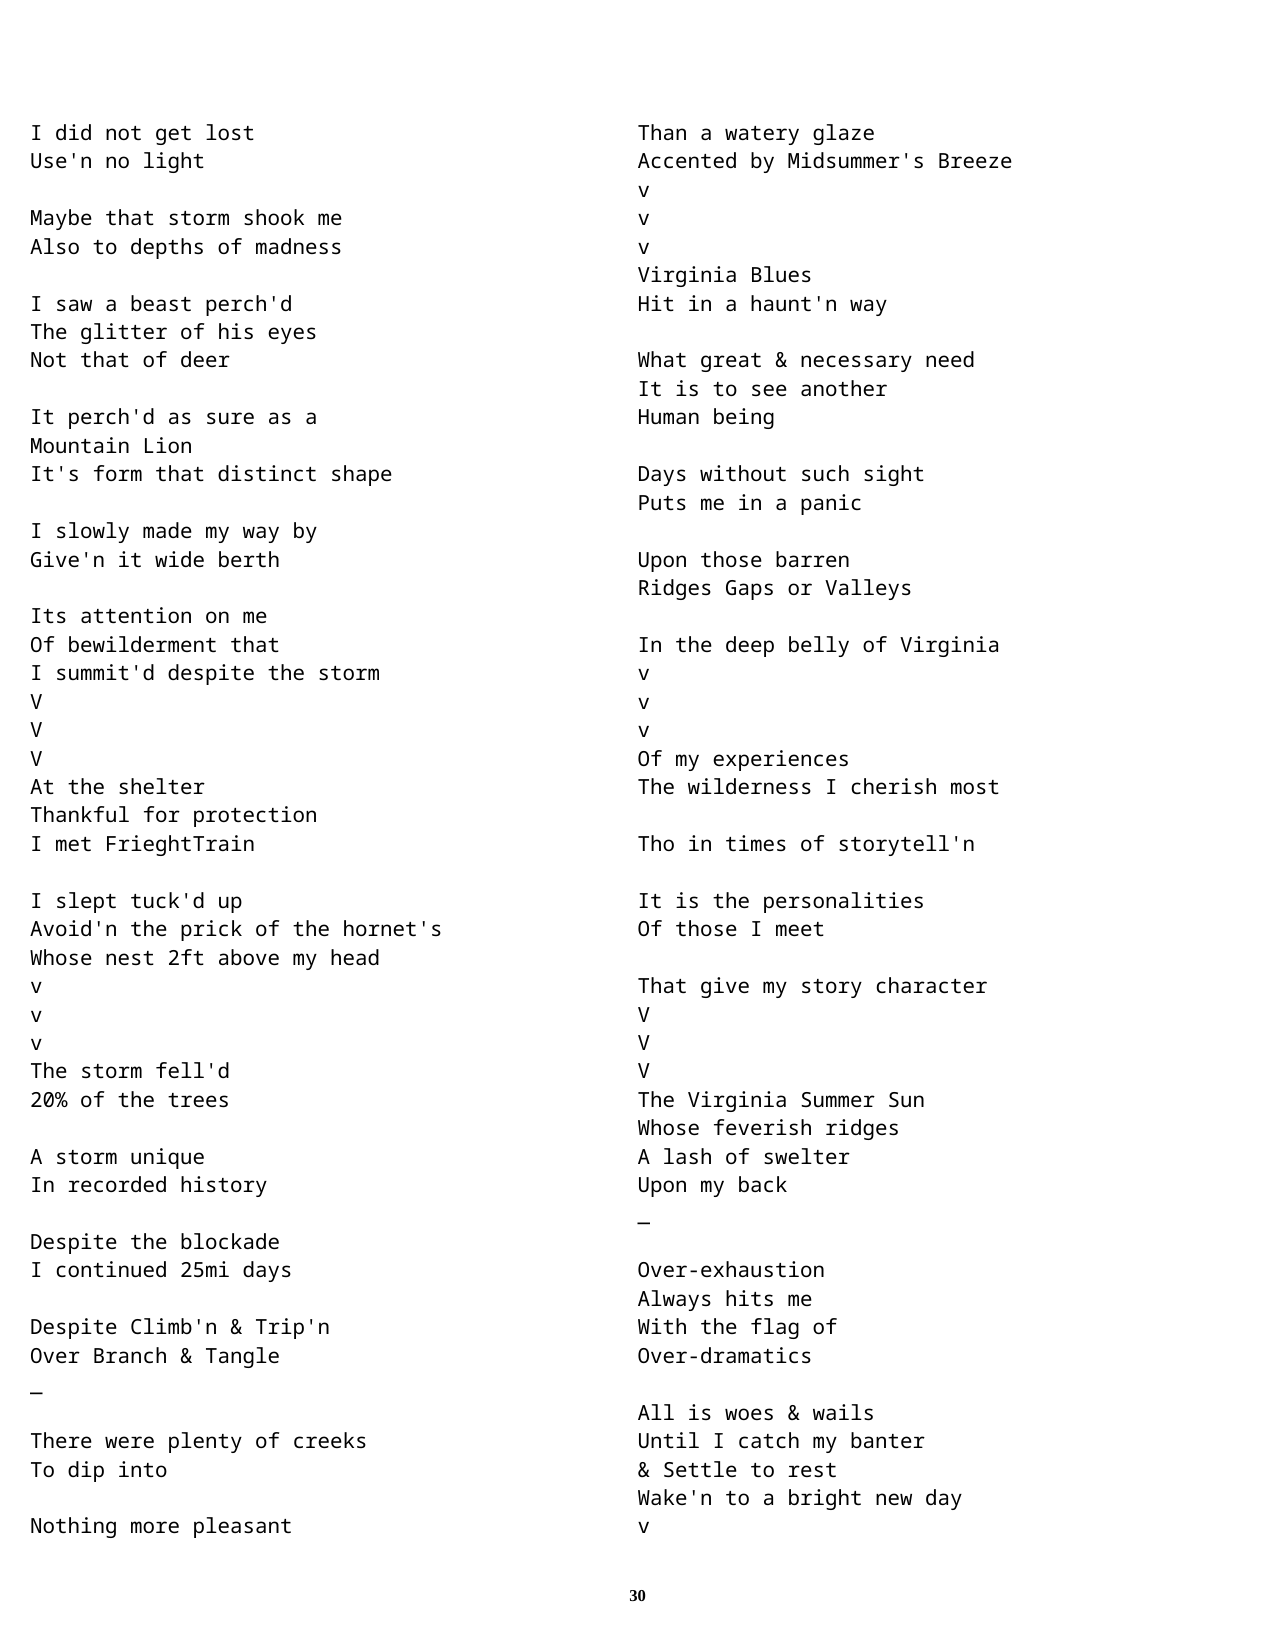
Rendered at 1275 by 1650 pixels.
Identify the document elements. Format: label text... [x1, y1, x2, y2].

text V [637, 1000, 1245, 1028]
text It's form that distinct shape [30, 459, 637, 488]
text Accented by Midsummer's Breeze [637, 147, 1245, 175]
text All is woes & wails [637, 1398, 1245, 1426]
text I slowly made my way by [30, 516, 637, 545]
text Until I catch my banter [637, 1426, 1245, 1455]
text Not that of deer [30, 346, 637, 374]
text A lash of swelter [637, 1142, 1245, 1170]
text Whose feverish ridges [637, 1113, 1245, 1142]
text I did not get lost [30, 118, 637, 147]
text v [637, 175, 1245, 203]
text Over-exhaustion [637, 1256, 1245, 1284]
text Over-dramatics [637, 1341, 1245, 1369]
text v [30, 1028, 637, 1057]
text Also to depths of madness [30, 232, 637, 260]
text v [637, 203, 1245, 232]
text The storm fell'd [30, 1057, 637, 1085]
text Upon my back [637, 1170, 1245, 1199]
text Of my experiences [637, 744, 1245, 772]
text Days without such sight [637, 459, 1245, 488]
text v [637, 715, 1245, 744]
text The Virginia Summer Sun [637, 1085, 1245, 1113]
text I summit'd despite the storm [30, 658, 637, 687]
text Mountain Lion [30, 431, 637, 459]
text & Settle to rest [637, 1455, 1245, 1483]
text v [637, 232, 1245, 260]
text In the deep belly of Virginia [637, 630, 1245, 658]
text Than a watery glaze [637, 118, 1245, 147]
text I met FrieghtTrain [30, 829, 637, 857]
text A storm unique [30, 1142, 637, 1170]
text At the shelter [30, 772, 637, 801]
text Use'n no light [30, 147, 637, 175]
text Despite Climb'n & Trip'n [30, 1312, 637, 1341]
text v [637, 1512, 1245, 1540]
text Virginia Blues [637, 260, 1245, 289]
text Tho in times of storytell'n [637, 829, 1245, 857]
text What great & necessary need [637, 346, 1245, 374]
text That give my story character [637, 971, 1245, 1000]
text Wake'n to a bright new day [637, 1483, 1245, 1512]
text V [30, 687, 637, 715]
text Thankful for protection [30, 801, 637, 829]
text Avoid'n the prick of the hornet's [30, 914, 637, 943]
text With the flag of [637, 1312, 1245, 1341]
text Always hits me [637, 1284, 1245, 1312]
text Nothing more pleasant [30, 1512, 637, 1540]
text The wilderness I cherish most [637, 772, 1245, 801]
text Maybe that storm shook me [30, 203, 637, 232]
text v [30, 971, 637, 1000]
text Human being [637, 402, 1245, 431]
text It is to see another [637, 374, 1245, 402]
text V [637, 1057, 1245, 1085]
text V [30, 744, 637, 772]
text v [637, 687, 1245, 715]
text The glitter of his eyes [30, 317, 637, 346]
text 20% of the trees [30, 1085, 637, 1113]
text In recorded history [30, 1170, 637, 1199]
text I continued 25mi days [30, 1256, 637, 1284]
text Whose nest 2ft above my head [30, 943, 637, 971]
text V [637, 1028, 1245, 1057]
text It is the personalities [637, 886, 1245, 914]
text There were plenty of creeks [30, 1426, 637, 1455]
text It perch'd as sure as a [30, 402, 637, 431]
text Of those I meet [637, 914, 1245, 943]
text Over Branch & Tangle [30, 1341, 637, 1369]
text To dip into [30, 1455, 637, 1483]
text Despite the blockade [30, 1227, 637, 1256]
text Its attention on me [30, 602, 637, 630]
text Give'n it wide berth [30, 545, 637, 573]
text _ [30, 1369, 637, 1398]
text V [30, 715, 637, 744]
text Hit in a haunt'n way [637, 289, 1245, 317]
text I saw a beast perch'd [30, 289, 637, 317]
text Puts me in a panic [637, 488, 1245, 516]
text Of bewilderment that [30, 630, 637, 658]
text _ [637, 1199, 1245, 1227]
text v [637, 658, 1245, 687]
text Ridges Gaps or Valleys [637, 573, 1245, 602]
text I slept tuck'd up [30, 886, 637, 914]
text v [30, 1000, 637, 1028]
text Upon those barren [637, 545, 1245, 573]
